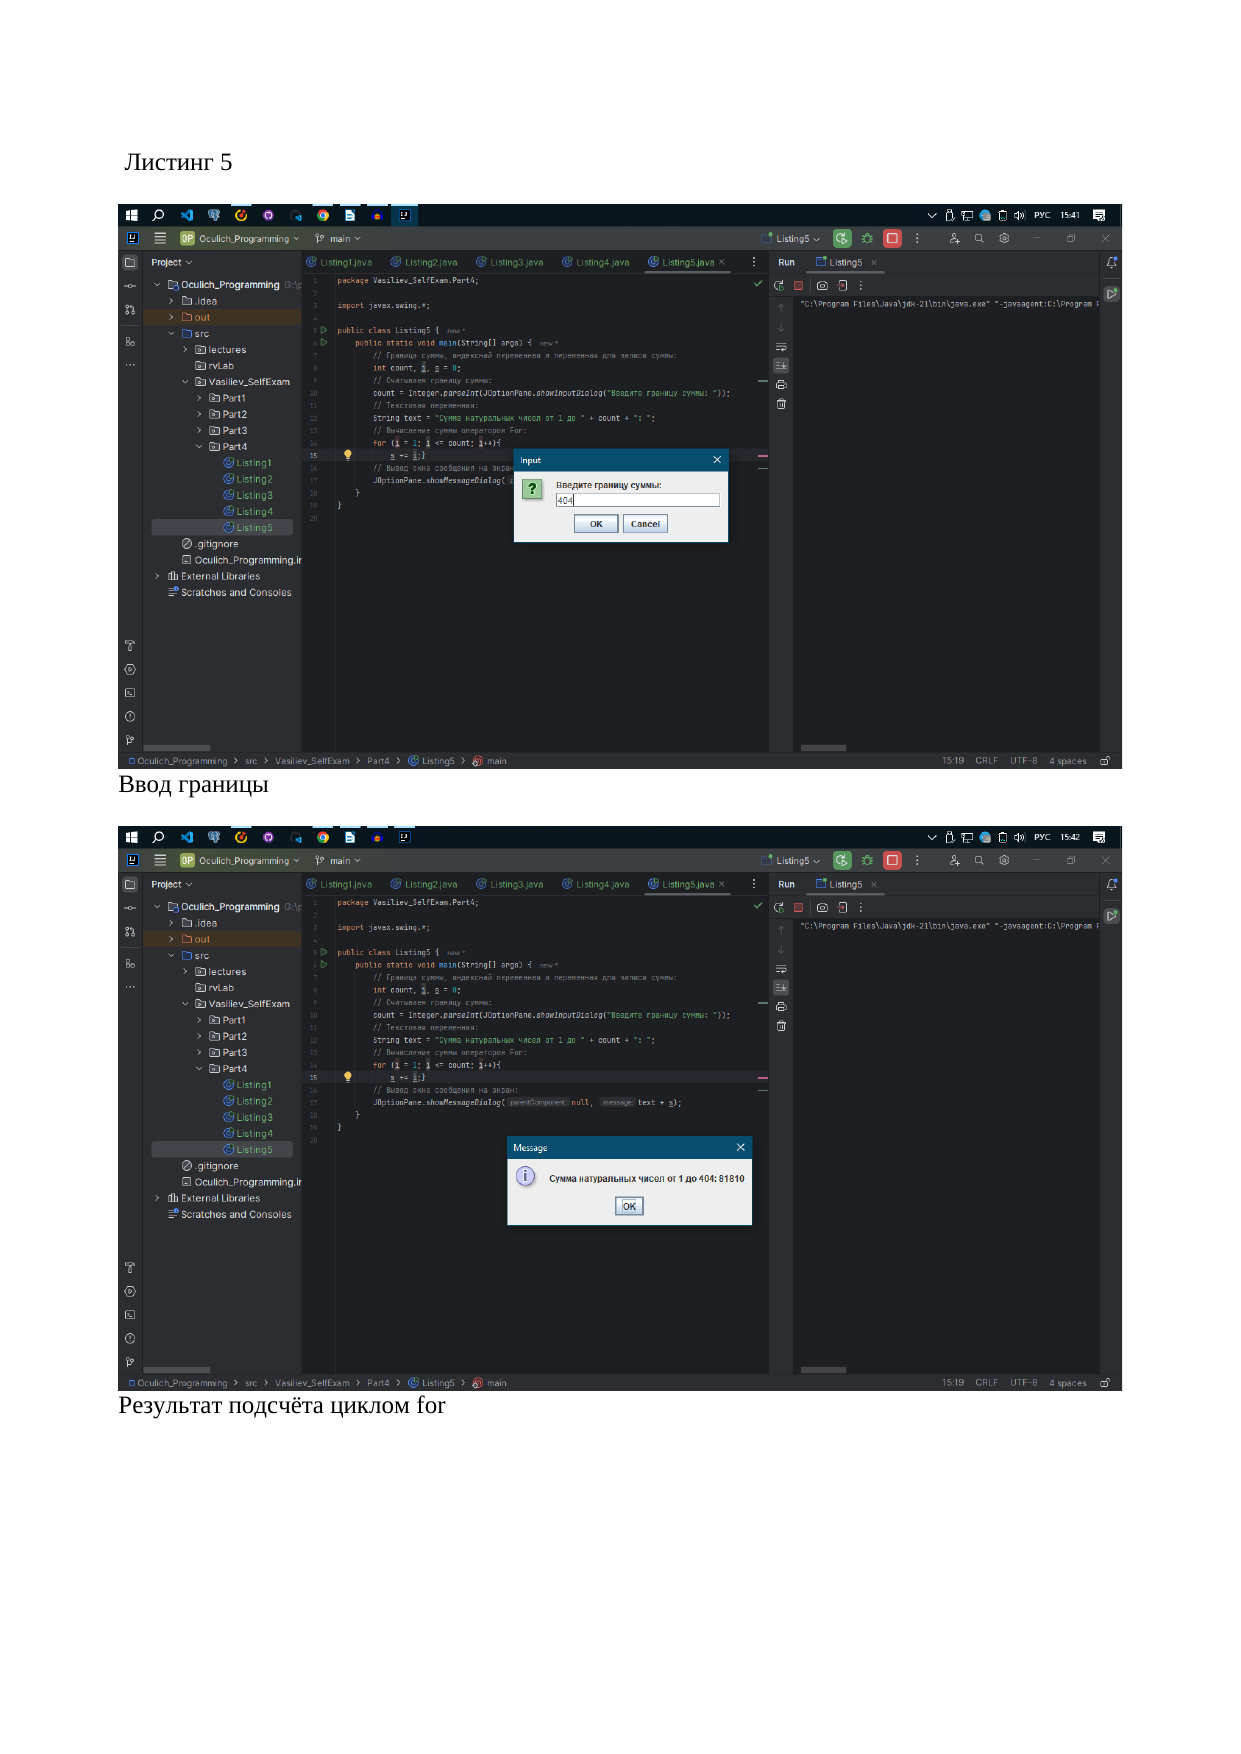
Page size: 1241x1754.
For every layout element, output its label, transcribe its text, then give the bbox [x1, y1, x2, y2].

text Листинг 5 [118, 147, 1122, 176]
text Ввод границы [118, 769, 1122, 797]
picture [118, 204, 1123, 769]
picture [118, 826, 1123, 1391]
text Результат подсчёта циклом for [118, 1391, 1122, 1419]
